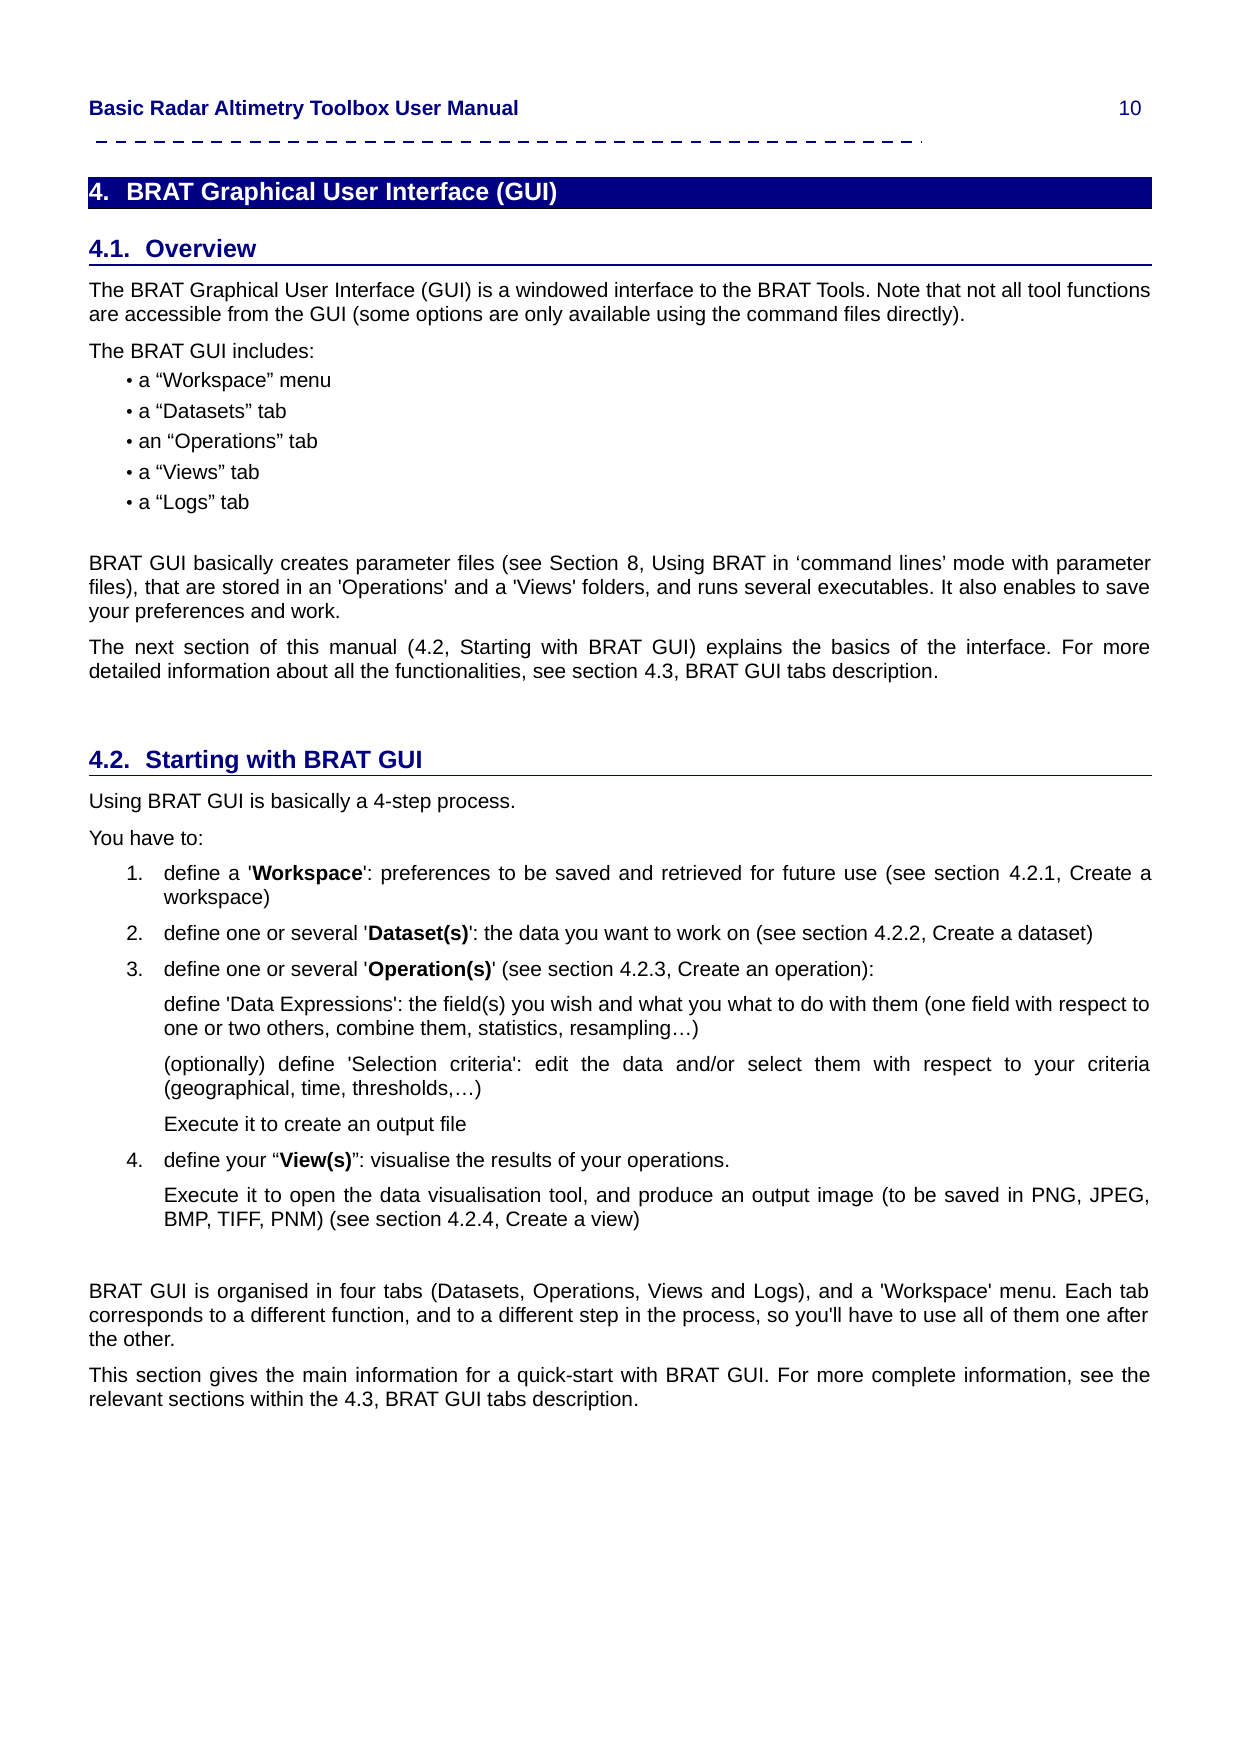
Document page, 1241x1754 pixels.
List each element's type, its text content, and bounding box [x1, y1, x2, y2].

list a “Logs” tab [88, 490, 1152, 514]
list define a 'Workspace': preferences to be saved and retrieved for future use (see section 4.2.1, Create a workspace) [126, 861, 1152, 909]
text You have to: [88, 825, 1152, 849]
list define your “View(s)”: visualise the results of your operations. [126, 1147, 1152, 1171]
list a “Views” tab [88, 459, 1152, 483]
text This section gives the main information for a quick-start with BRAT GUI. For more complete information, see the relevant sections within the 4.3, BRAT GUI tabs description. [88, 1363, 1152, 1411]
text BRAT GUI is organised in four tabs (Datasets, Operations, Views and Logs), and a 'Workspace' menu. Each tab corresponds to a different function, and to a different step in the process, so you'll have to use all of them one after the other. [88, 1278, 1152, 1350]
list (optionally) define 'Selection criteria': edit the data and/or select them with respect to your criteria (geographical, time, thresholds,…) [126, 1052, 1152, 1100]
list Execute it to create an output file [126, 1112, 1152, 1136]
subtitle Overview [88, 234, 1152, 266]
list define 'Data Expressions': the field(s) you wish and what you what to do with them (one field with respect to one or two others, combine them, statistics, resampling…) [126, 992, 1152, 1040]
list an “Operations” tab [88, 429, 1152, 453]
subtitle Starting with BRAT GUI [88, 744, 1152, 776]
list define one or several 'Operation(s)' (see section 4.2.3, Create an operation): [126, 957, 1152, 981]
list a “Datasets” tab [88, 399, 1152, 423]
text The BRAT Graphical User Interface (GUI) is a windowed interface to the BRAT Tools. Note that not all tool functions are accessible from the GUI (some options are only available using the command files directly). [88, 278, 1152, 326]
text BRAT GUI basically creates parameter files (see Section 8, Using BRAT in ‘command lines’ mode with parameter files), that are stored in an 'Operations' and a 'Views' folders, and runs several executables. It also enables to save your preferences and work. [88, 551, 1152, 623]
subtitle BRAT Graphical User Interface (GUI) [88, 177, 1152, 209]
text The BRAT GUI includes: [88, 338, 1152, 362]
text Using BRAT GUI is basically a 4-step process. [88, 789, 1152, 813]
list define one or several 'Dataset(s)': the data you want to work on (see section 4.2.2, Create a dataset) [126, 921, 1152, 945]
list a “Workspace” menu [88, 368, 1152, 392]
text The next section of this manual (4.2, Starting with BRAT GUI) explains the basics of the interface. For more detailed information about all the functionalities, see section 4.3, BRAT GUI tabs description. [88, 635, 1152, 683]
list Execute it to open the data visualisation tool, and produce an output image (to be saved in PNG, JPEG, BMP, TIFF, PNM) (see section 4.2.4, Create a view) [126, 1183, 1152, 1231]
